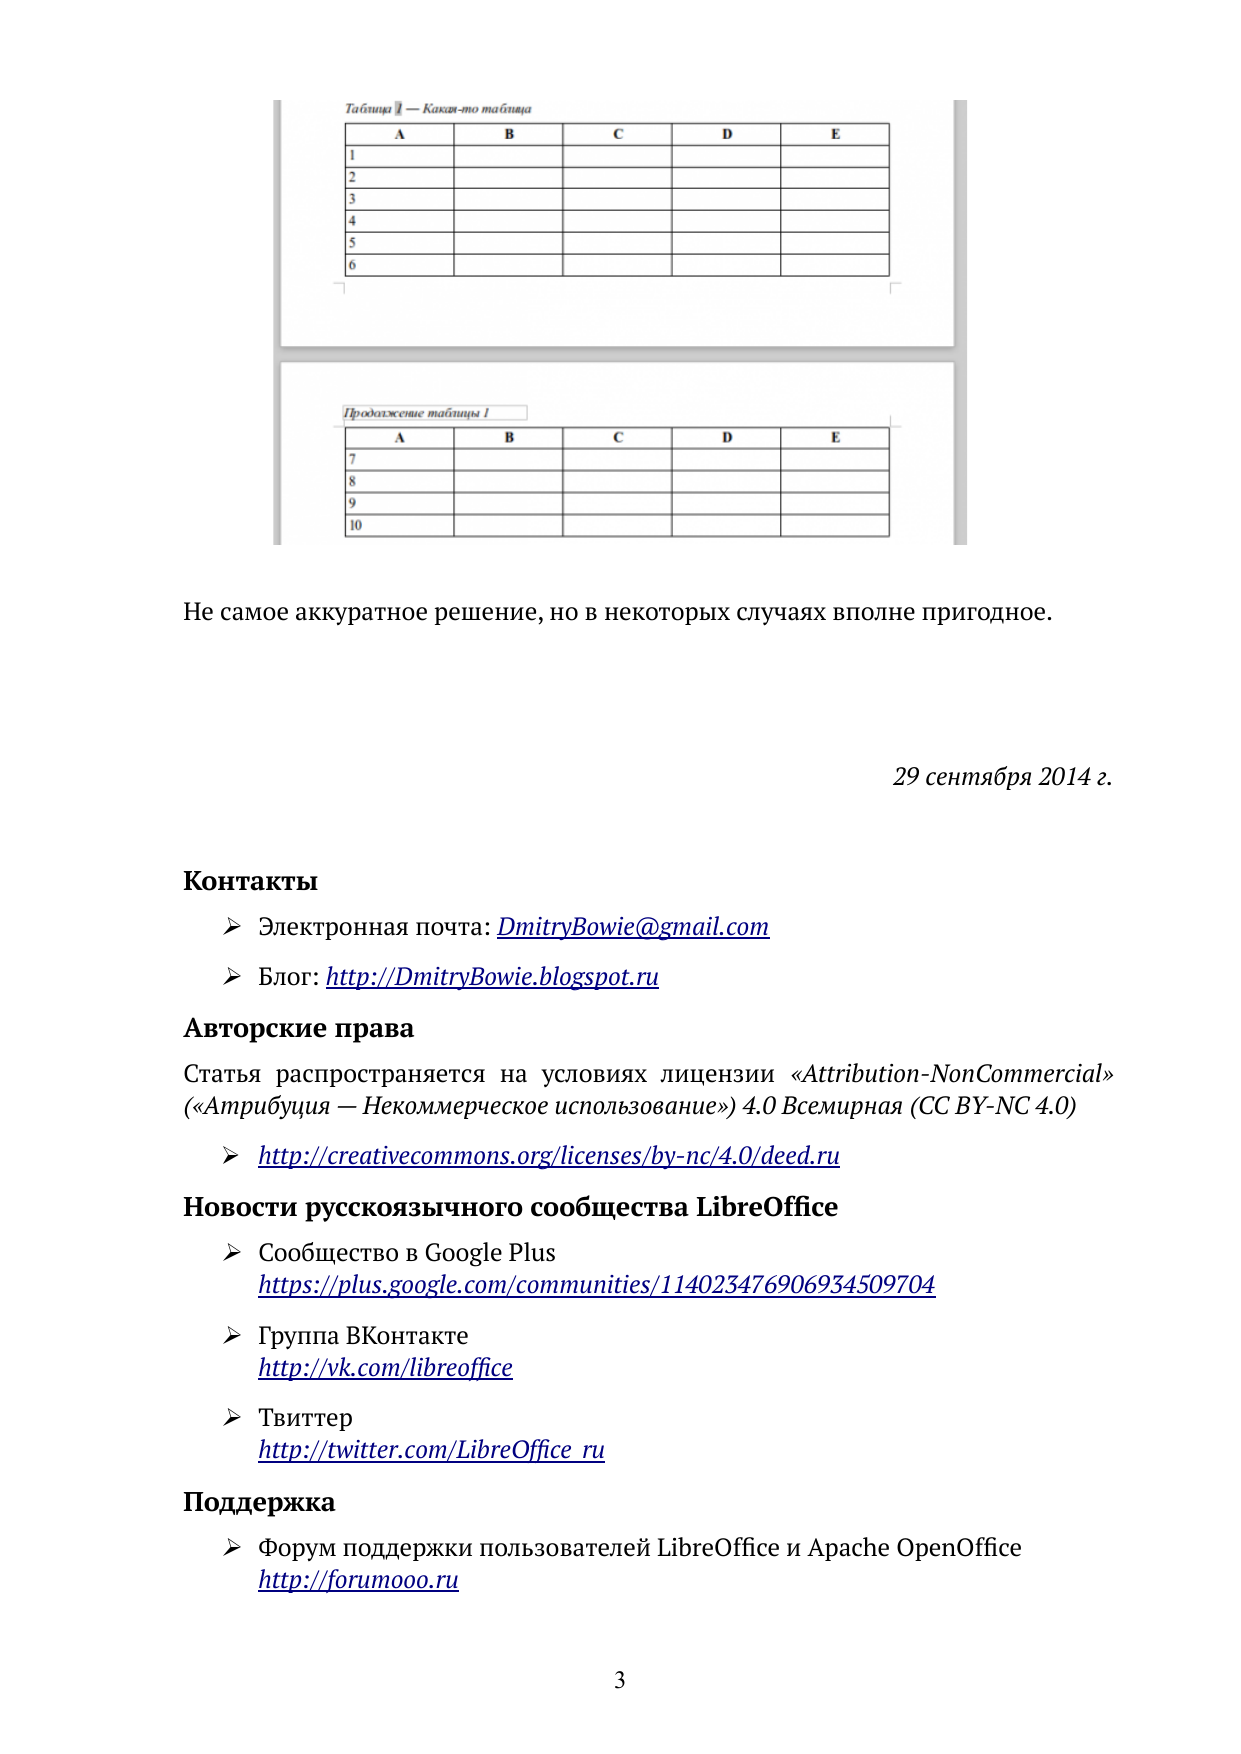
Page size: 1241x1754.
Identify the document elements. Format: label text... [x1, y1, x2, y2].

text Авторские права [183, 1010, 1116, 1045]
picture [273, 100, 968, 545]
text Не самое аккуратное решение, но в некоторых случаях вполне пригодное. [183, 595, 1116, 627]
text Поддержка [183, 1484, 1116, 1519]
list Твиттер http://twitter.com/LibreOffice_ru [221, 1401, 1116, 1466]
list Группа ВКонтакте http://vk.com/libreoffice [221, 1319, 1116, 1383]
text Новости русскоязычного сообщества LibreOffice [183, 1189, 1116, 1224]
text 29 сентября 2014 г. [124, 760, 1116, 792]
text Дмитрий Мажарцев [124, 695, 1116, 727]
list http://creativecommons.org/licenses/by-nc/4.0/deed.ru [221, 1139, 1116, 1172]
text Волгоград [124, 727, 1116, 760]
text Контакты [183, 863, 1116, 898]
list Форум поддержки пользователей LibreOffice и Apache OpenOffice http://forumooo.ru [221, 1531, 1116, 1595]
text Статья распространяется на условиях лицензии «Attribution-NonCommercial» («Атрибуция — Некоммерческое использование») 4.0 Всемирная (CC BY-NC 4.0) [183, 1057, 1116, 1121]
list Электронная почта: DmitryBowie@gmail.com [221, 909, 1116, 942]
list Сообщество в Google Plus https://plus.google.com/communities/114023476906934509704 [221, 1236, 1116, 1301]
list Блог: http://DmitryBowie.blogspot.ru [221, 960, 1116, 992]
